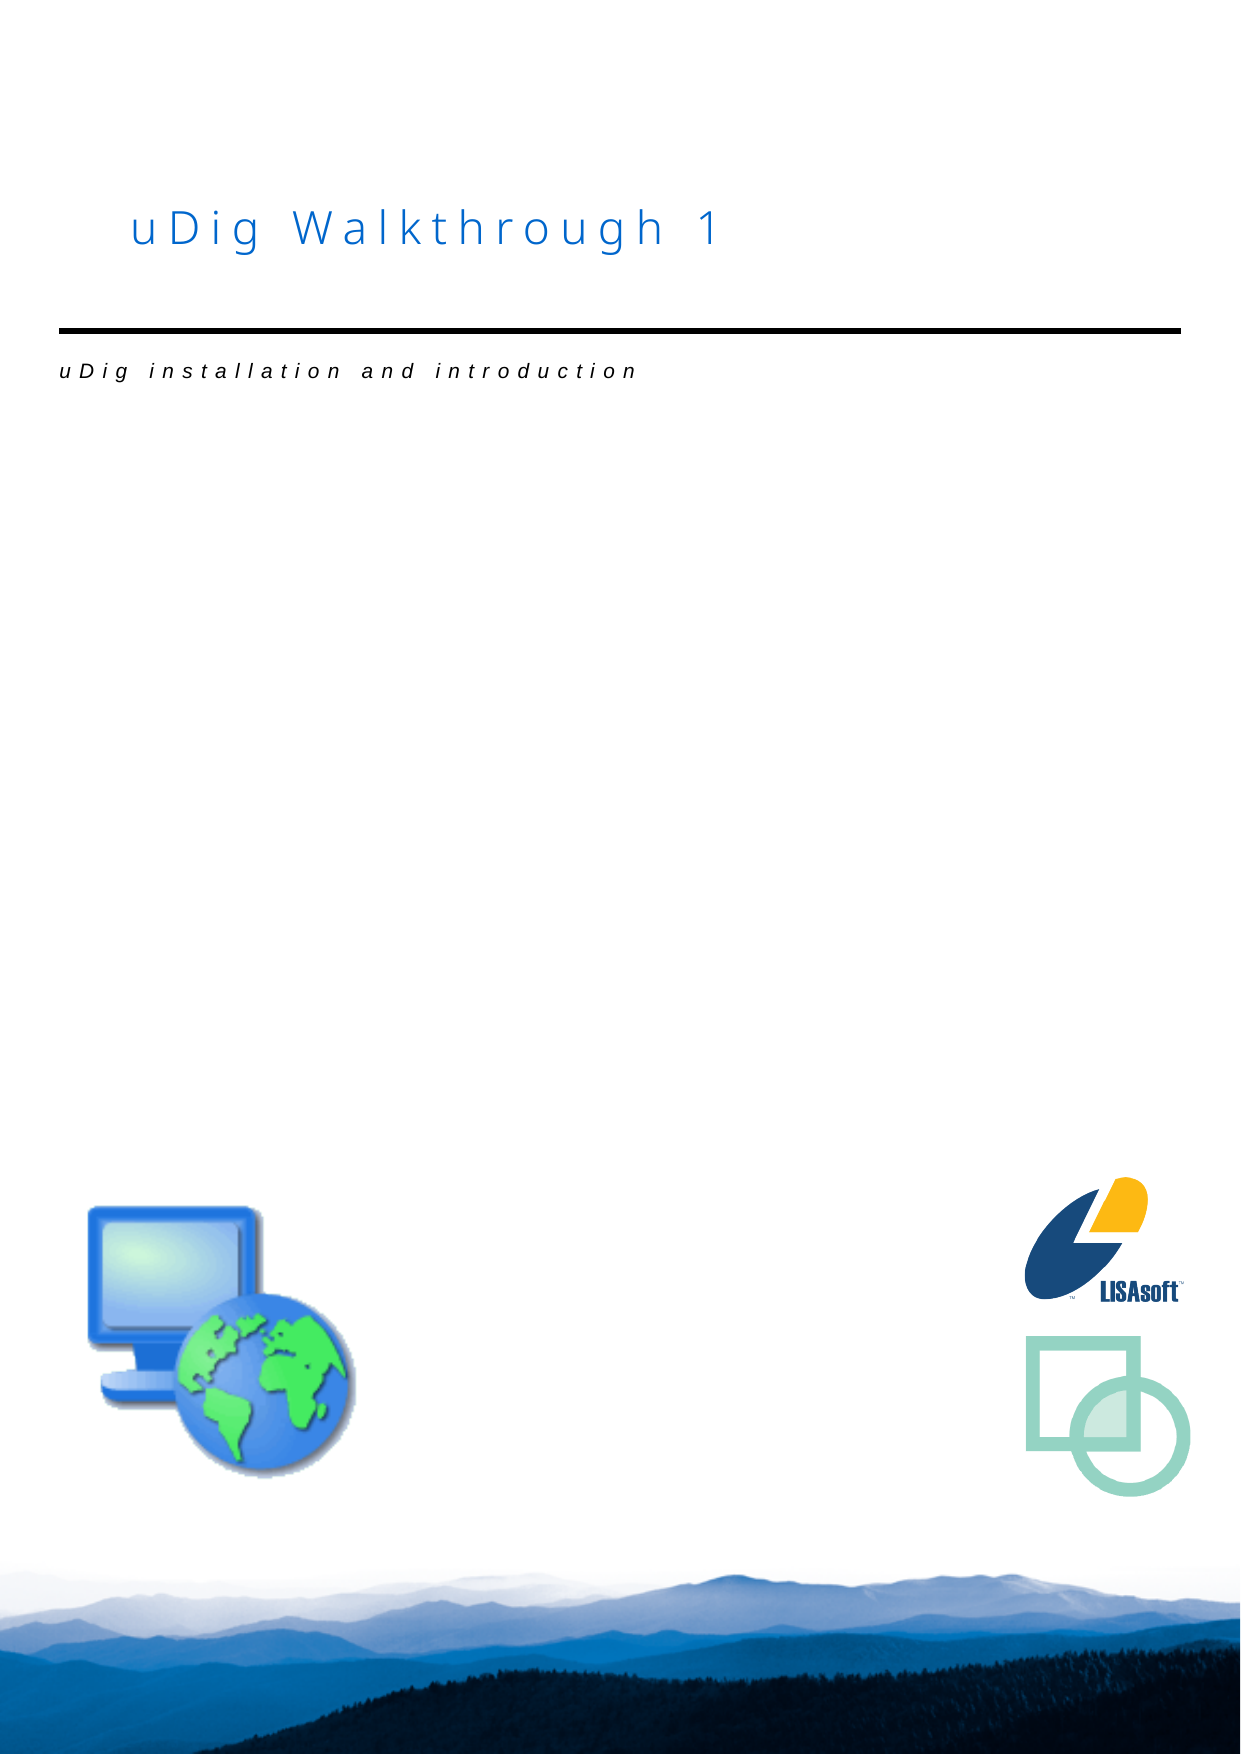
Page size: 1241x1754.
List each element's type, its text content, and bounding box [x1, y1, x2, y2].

subtitle uDig installation and introduction [59, 358, 1181, 382]
picture [1024, 1177, 1184, 1302]
picture [1025, 1336, 1191, 1497]
title uDig Walkthrough 1 [59, 124, 1181, 328]
picture [86, 1204, 361, 1488]
picture [0, 1510, 1241, 1754]
